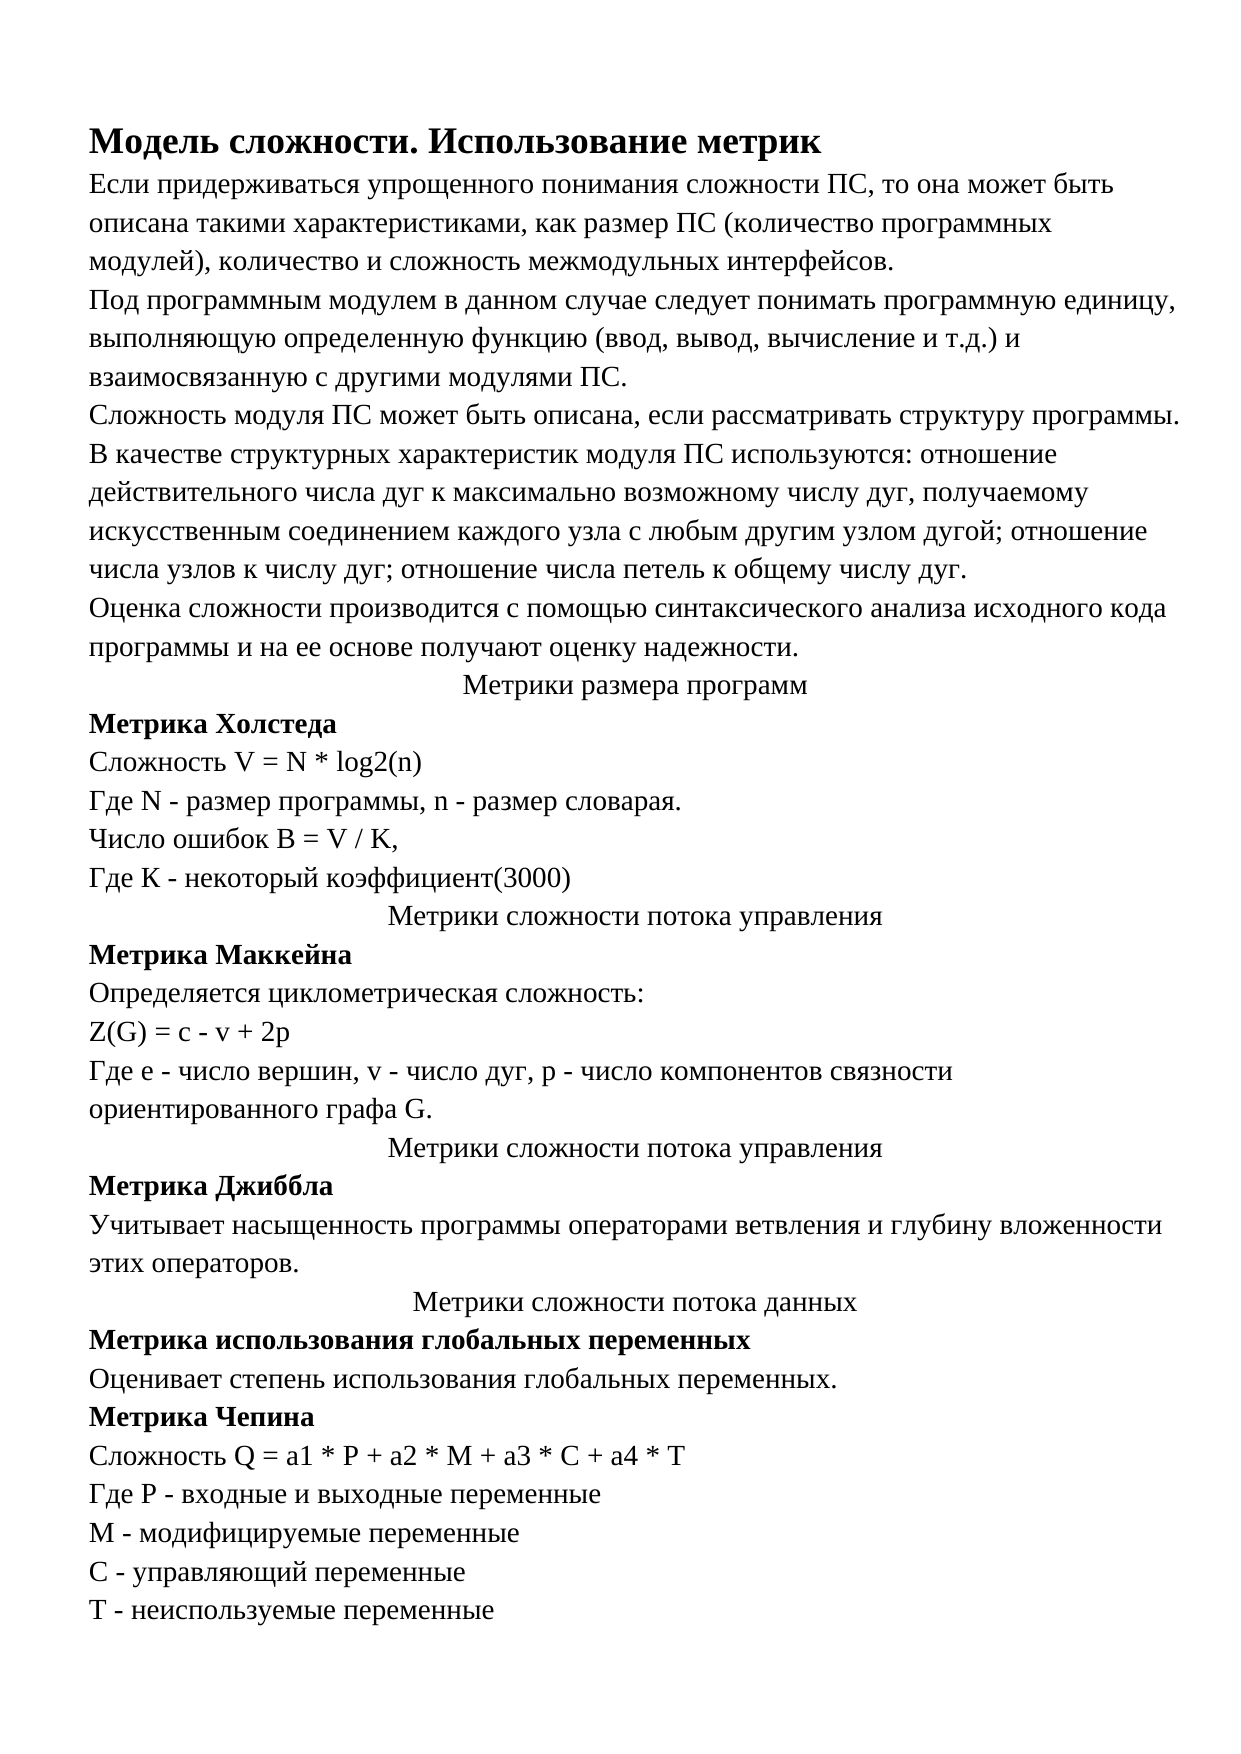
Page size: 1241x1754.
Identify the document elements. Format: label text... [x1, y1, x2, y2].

text Где К - некоторый коэффициент(3000) [89, 860, 1181, 893]
text Метрики сложности потока данных [89, 1284, 1181, 1317]
text T - неиспользуемые переменные [89, 1592, 1181, 1626]
text Оценка сложности производится с помощью синтаксического анализа исходного кода программы и на ее основе получают оценку надежности. [89, 590, 1181, 662]
text Метрика Джиббла [89, 1168, 1181, 1202]
text Учитывает насыщенность программы операторами ветвления и глубину вложенности этих операторов. [89, 1207, 1181, 1279]
text Оценивает степень использования глобальных переменных. [89, 1361, 1181, 1394]
text Сложность модуля ПС может быть описана, если рассматривать структуру программы. [89, 397, 1181, 431]
text Где N - размер программы, n - размер словарая. [89, 783, 1181, 816]
text Число ошибок B = V / K, [89, 821, 1181, 855]
text M - модифицируемые переменные [89, 1515, 1181, 1549]
text Метрика использования глобальных переменных [89, 1322, 1181, 1356]
text Где P - входные и выходные переменные [89, 1477, 1181, 1510]
text Метрика Чепина [89, 1399, 1181, 1433]
text C - управляющий переменные [89, 1554, 1181, 1587]
text Сложность V = N * log2(n) [89, 744, 1181, 778]
text Сложность Q = a1 * P + a2 * M + a3 * C + a4 * T [89, 1438, 1181, 1472]
text В качестве структурных характеристик модуля ПС используются: отношение действительного числа дуг к максимально возможному числу дуг, получаемому искусственным соединением каждого узла с любым другим узлом дугой; отношение числа узлов к числу дуг; отношение числа петель к общему числу дуг. [89, 436, 1181, 585]
text Метрика Холстеда [89, 706, 1181, 739]
text Модель сложности. Использование метрик Если придерживаться упрощенного понимания сложности ПС, то она может быть описана такими характеристиками, как размер ПС (количество программных модулей), количество и сложность межмодульных интерфейсов. [89, 118, 1181, 277]
text Метрики сложности потока управления [89, 1130, 1181, 1163]
text Метрика Маккейна [89, 937, 1181, 971]
text Метрики сложности потока управления [89, 898, 1181, 932]
text Метрики размера программ [89, 667, 1181, 701]
text Где е - число вершин, v - число дуг, p - число компонентов связности ориентированного графа G. [89, 1053, 1181, 1125]
text Под программным модулем в данном случае следует понимать программную единицу, выполняющую определенную функцию (ввод, вывод, вычисление и т.д.) и взаимосвязанную с другими модулями ПС. [89, 282, 1181, 392]
text Z(G) = c - v + 2p [89, 1014, 1181, 1048]
text Определяется циклометрическая сложность: [89, 976, 1181, 1009]
